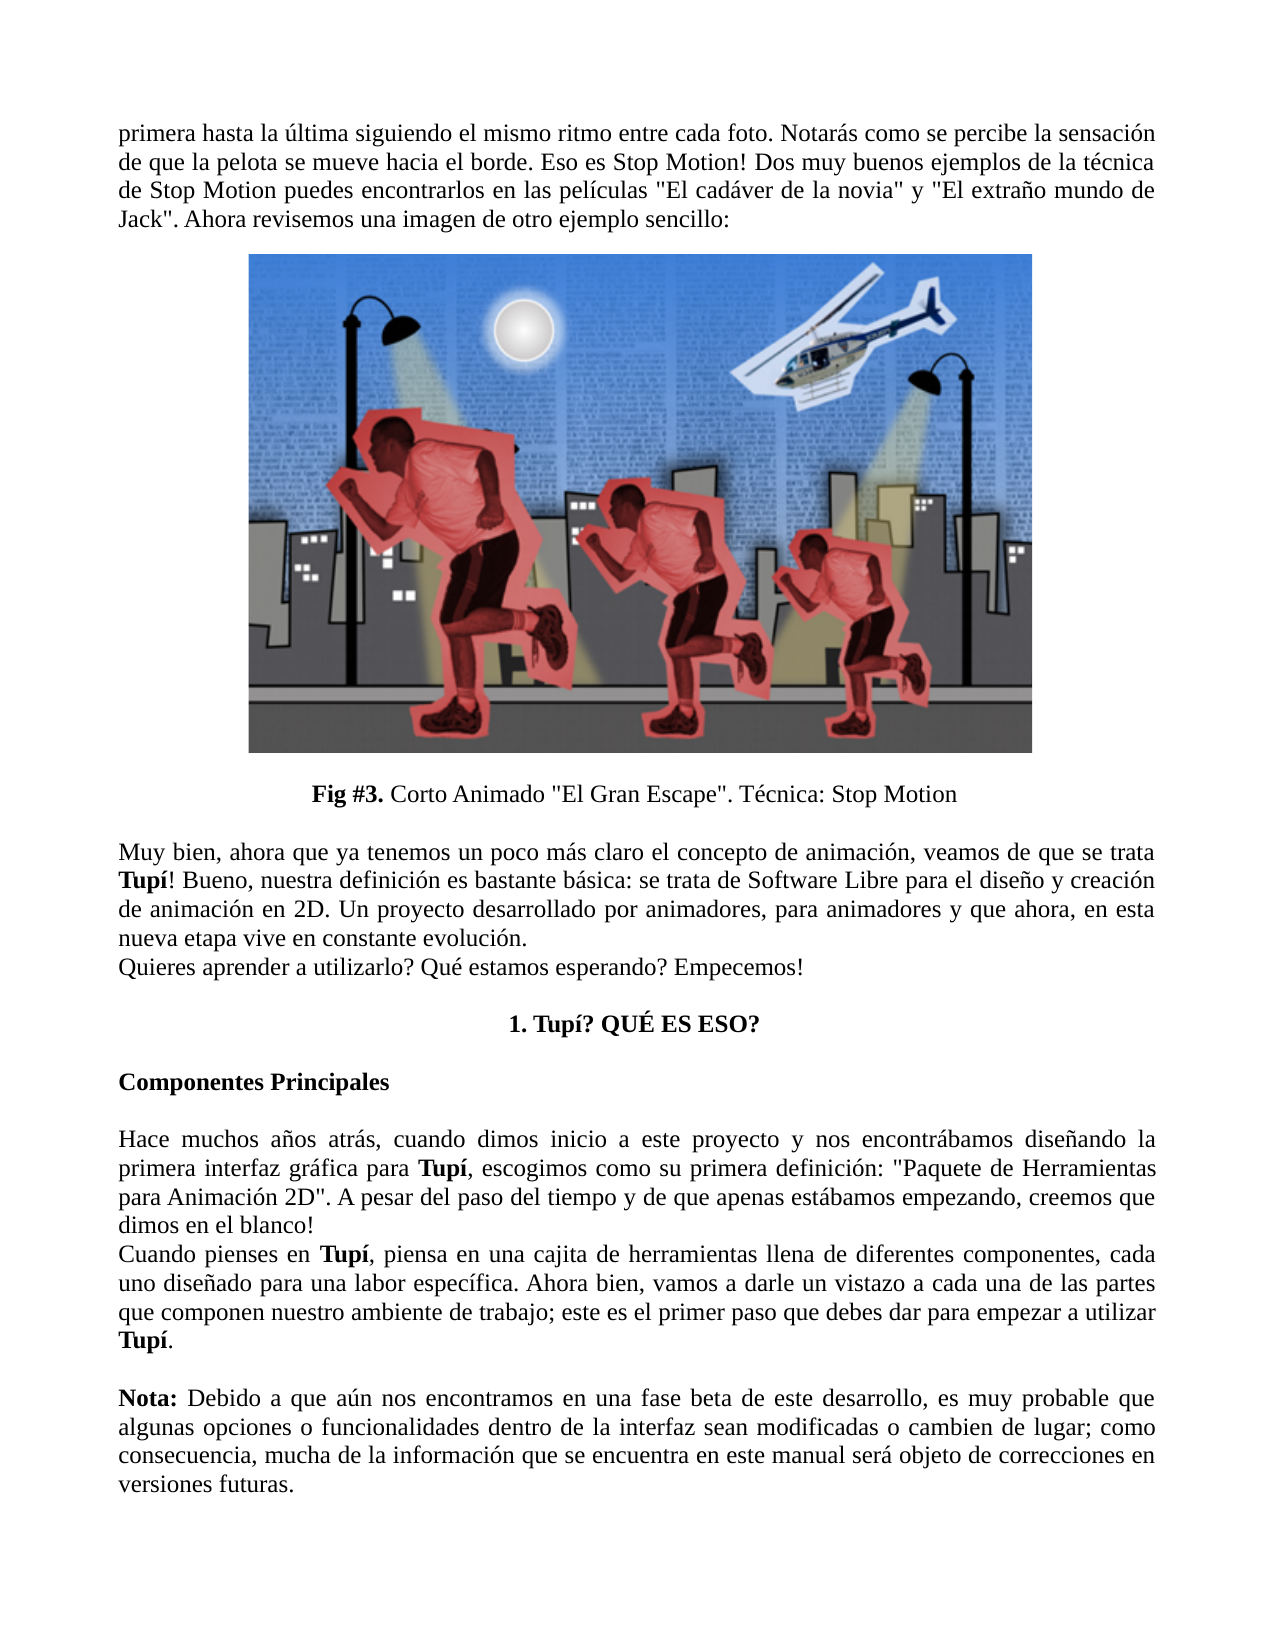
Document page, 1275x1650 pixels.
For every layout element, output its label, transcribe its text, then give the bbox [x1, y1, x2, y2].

text Nota: Debido a que aún nos encontramos en una fase beta de este desarrollo, es muy probable que algunas opciones o funcionalidades dentro de la interfaz sean modificadas o cambien de lugar; como consecuencia, mucha de la información que se encuentra en este manual será objeto de correcciones en versiones futuras. [118, 1383, 1157, 1498]
picture [248, 254, 1033, 753]
text primera hasta la última siguiendo el mismo ritmo entre cada foto. Notarás como se percibe la sensación de que la pelota se mueve hacia el borde. Eso es Stop Motion! Dos muy buenos ejemplos de la técnica de Stop Motion puedes encontrarlos en las películas "El cadáver de la novia" y "El extraño mundo de Jack". Ahora revisemos una imagen de otro ejemplo sencillo: [118, 118, 1157, 233]
text Muy bien, ahora que ya tenemos un poco más claro el concepto de animación, veamos de que se trata Tupí! Bueno, nuestra definición es bastante básica: se trata de Software Libre para el diseño y creación de animación en 2D. Un proyecto desarrollado por animadores, para animadores y que ahora, en esta nueva etapa vive en constante evolución. [118, 837, 1157, 952]
text Quieres aprender a utilizarlo? Qué estamos esperando? Empecemos! [118, 952, 1157, 981]
text Hace muchos años atrás, cuando dimos inicio a este proyecto y nos encontrábamos diseñando la primera interfaz gráfica para Tupí, escogimos como su primera definición: "Paquete de Herramientas para Animación 2D". A pesar del paso del tiempo y de que apenas estábamos empezando, creemos que dimos en el blanco! [118, 1124, 1157, 1239]
text Componentes Principales [118, 1067, 1157, 1096]
text Fig #3. Corto Animado "El Gran Escape". Técnica: Stop Motion [118, 779, 1157, 808]
text 1. Tupí? QUÉ ES ESO? [118, 1009, 1157, 1038]
text Cuando pienses en Tupí, piensa en una cajita de herramientas llena de diferentes componentes, cada uno diseñado para una labor específica. Ahora bien, vamos a darle un vistazo a cada una de las partes que componen nuestro ambiente de trabajo; este es el primer paso que debes dar para empezar a utilizar Tupí. [118, 1239, 1157, 1354]
